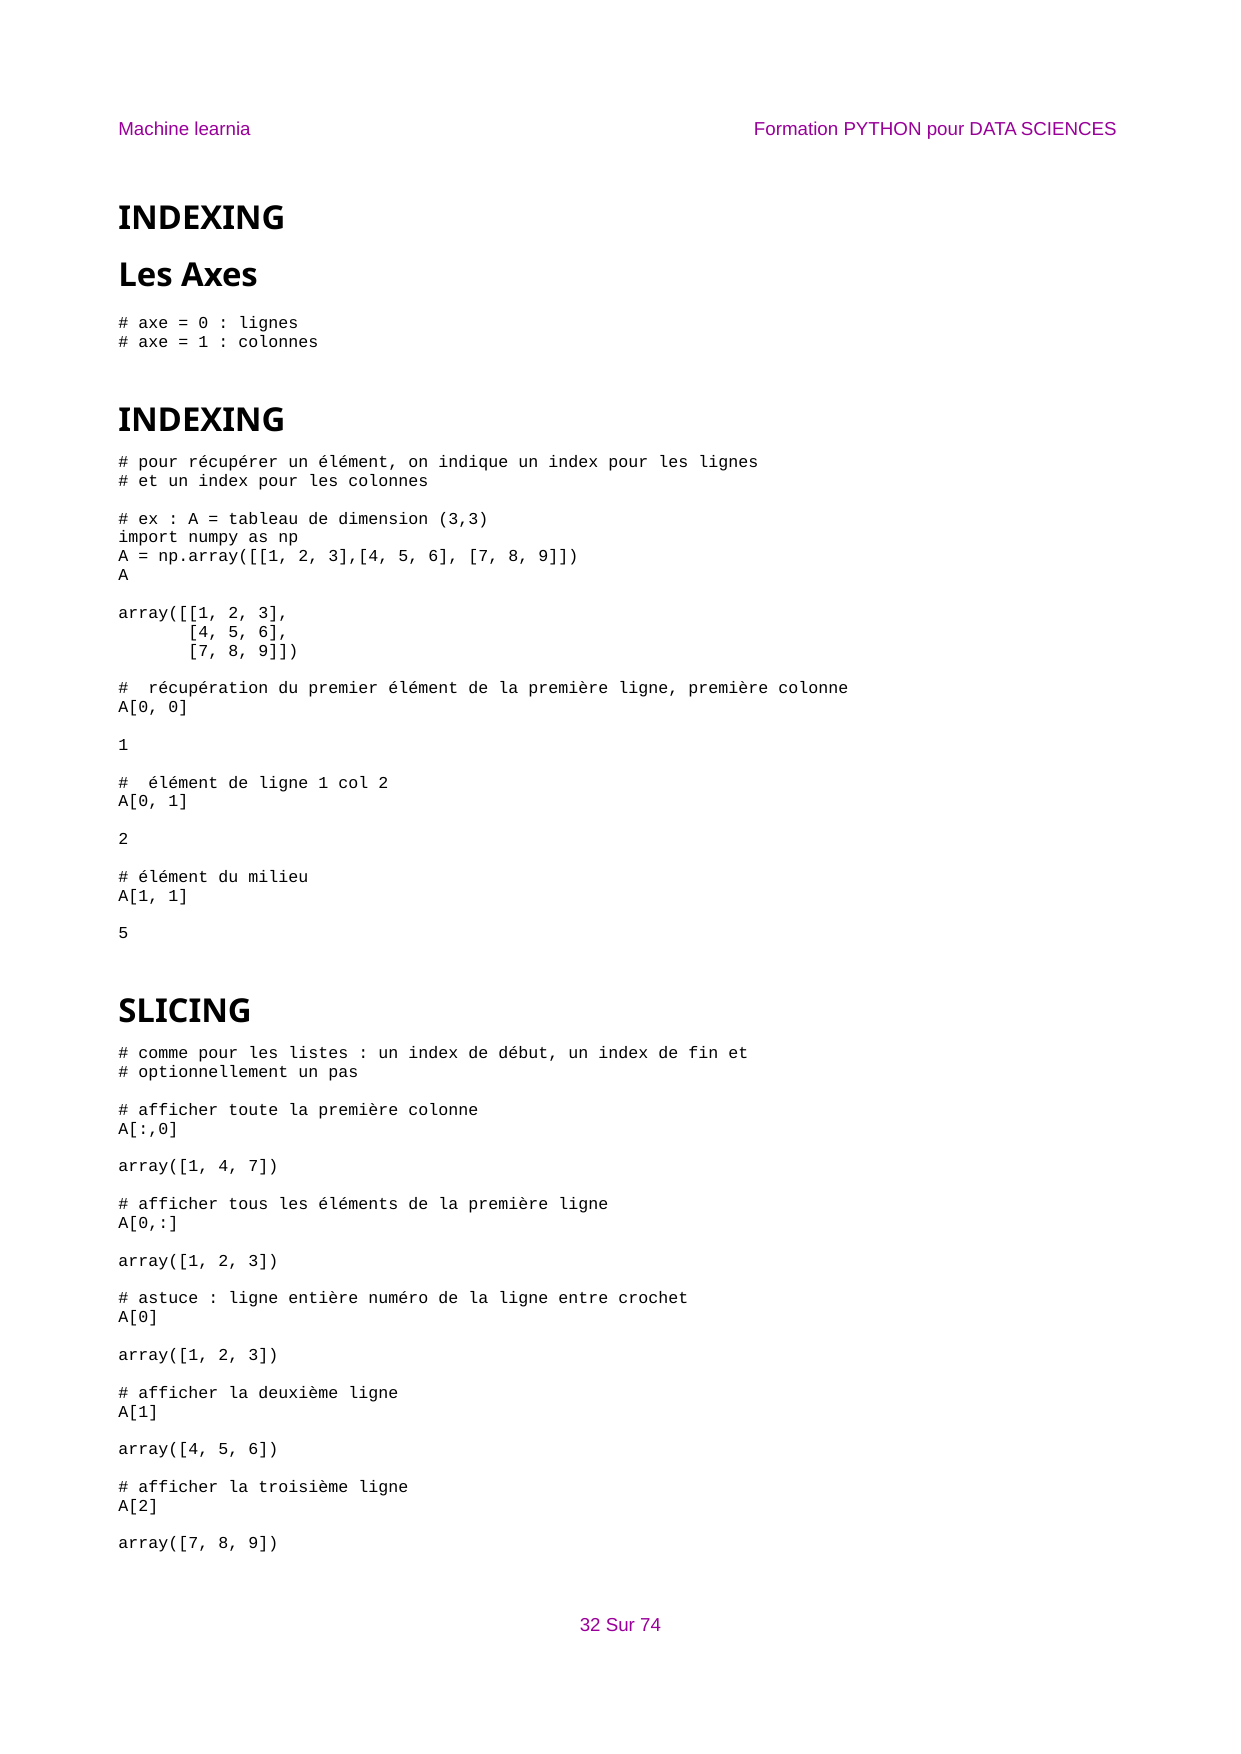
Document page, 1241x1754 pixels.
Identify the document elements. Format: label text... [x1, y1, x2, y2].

text # récupération du premier élément de la première ligne, première colonne [118, 680, 1122, 699]
text # comme pour les listes : un index de début, un index de fin et [118, 1045, 1122, 1064]
subtitle INDEXING [118, 396, 1122, 441]
text # et un index pour les colonnes [118, 472, 1122, 491]
text import numpy as np [118, 529, 1122, 548]
text A[0] [118, 1309, 1122, 1328]
text # astuce : ligne entière numéro de la ligne entre crochet [118, 1290, 1122, 1309]
text 1 [118, 736, 1122, 755]
text A[2] [118, 1497, 1122, 1516]
text A[1] [118, 1403, 1122, 1422]
text # ex : A = tableau de dimension (3,3) [118, 510, 1122, 529]
subtitle INDEXING [118, 194, 1122, 239]
text A[1, 1] [118, 887, 1122, 906]
text A[0, 1] [118, 793, 1122, 812]
text # élément du milieu [118, 868, 1122, 887]
subtitle Les Axes [118, 251, 1122, 296]
text array([1, 2, 3]) [118, 1252, 1122, 1271]
text # axe = 1 : colonnes [118, 334, 1122, 353]
text # afficher toute la première colonne [118, 1101, 1122, 1120]
text 2 [118, 831, 1122, 849]
text # afficher tous les éléments de la première ligne [118, 1196, 1122, 1214]
text A[:,0] [118, 1120, 1122, 1139]
text A[0, 0] [118, 699, 1122, 718]
text # axe = 0 : lignes [118, 315, 1122, 334]
text array([1, 4, 7]) [118, 1158, 1122, 1177]
text array([[1, 2, 3], [118, 604, 1122, 623]
text [4, 5, 6], [118, 623, 1122, 642]
text A = np.array([[1, 2, 3],[4, 5, 6], [7, 8, 9]]) [118, 548, 1122, 567]
text # élément de ligne 1 col 2 [118, 774, 1122, 793]
text # afficher la troisième ligne [118, 1478, 1122, 1497]
text array([7, 8, 9]) [118, 1535, 1122, 1554]
text A [118, 567, 1122, 586]
text 5 [118, 925, 1122, 944]
subtitle SLICING [118, 988, 1122, 1032]
text # pour récupérer un élément, on indique un index pour les lignes [118, 454, 1122, 472]
text [7, 8, 9]]) [118, 642, 1122, 661]
text array([1, 2, 3]) [118, 1347, 1122, 1365]
text # optionnellement un pas [118, 1064, 1122, 1083]
text A[0,:] [118, 1214, 1122, 1233]
text # afficher la deuxième ligne [118, 1384, 1122, 1403]
text array([4, 5, 6]) [118, 1441, 1122, 1460]
